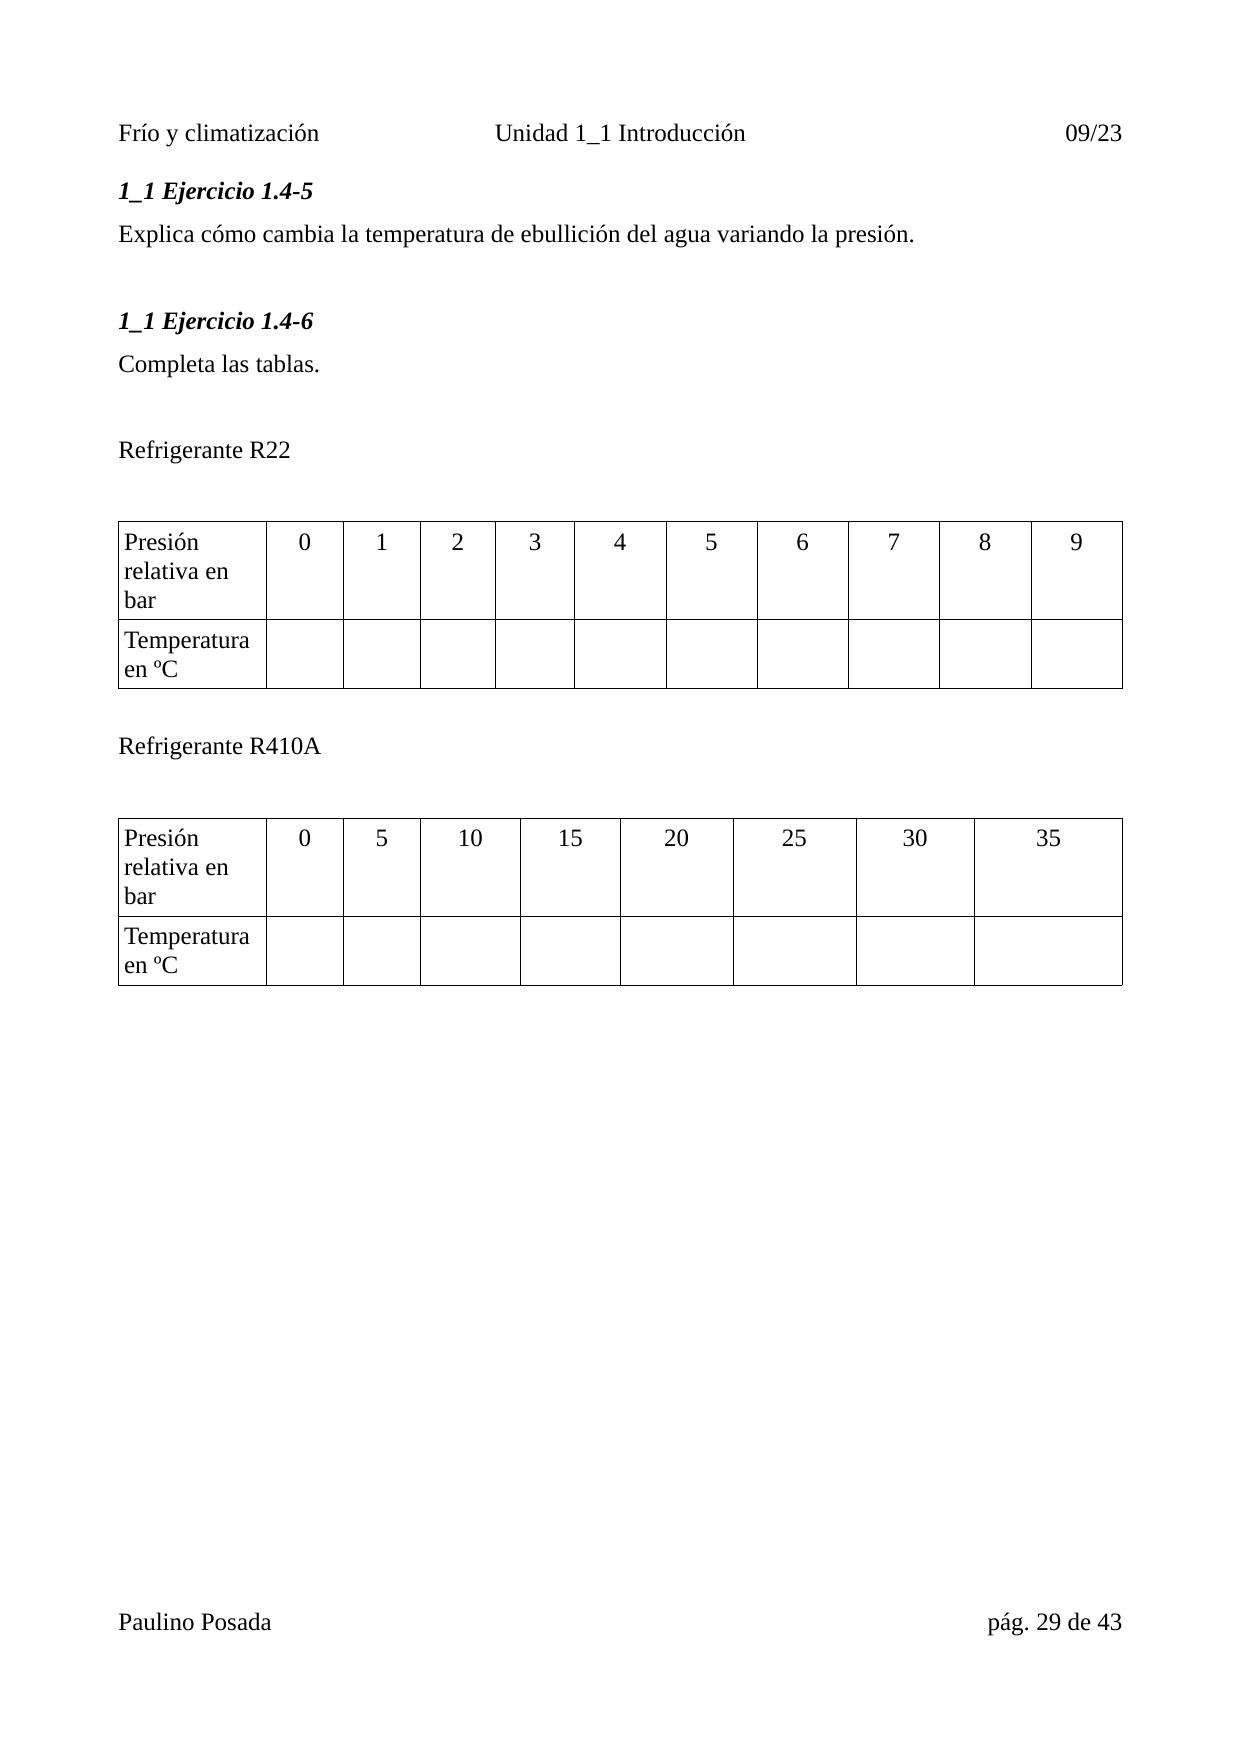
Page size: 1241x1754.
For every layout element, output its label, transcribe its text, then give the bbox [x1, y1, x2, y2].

table_cell [940, 620, 1031, 688]
table_cell [267, 620, 343, 688]
table_cell [267, 917, 343, 984]
text 1_1 Ejercicio 1.4-5 [118, 176, 1122, 205]
table_cell Temperatura en ºC [119, 917, 266, 984]
table_header 0 [267, 819, 343, 916]
table_header 3 [496, 522, 574, 619]
table_cell [975, 917, 1122, 984]
table_cell [621, 917, 733, 984]
table_cell [421, 917, 520, 984]
table_header 6 [758, 522, 848, 619]
table_header Presión relativa en bar [119, 819, 266, 916]
table_cell [849, 620, 939, 688]
table_cell [857, 917, 974, 984]
table_header 9 [1032, 522, 1122, 619]
text Refrigerante R22 [118, 435, 1122, 464]
table_header 5 [344, 819, 420, 916]
table_cell [758, 620, 848, 688]
text Refrigerante R410A [118, 731, 1122, 760]
table_cell [521, 917, 620, 984]
table_cell [344, 620, 420, 688]
table_header Presión relativa en bar [119, 522, 266, 619]
table_header 2 [421, 522, 495, 619]
table_cell [734, 917, 856, 984]
table_header 15 [521, 819, 620, 916]
table_cell [421, 620, 495, 688]
table_cell Temperatura en ºC [119, 620, 266, 688]
table_header 25 [734, 819, 856, 916]
text 1_1 Ejercicio 1.4-6 [118, 306, 1122, 334]
table_header 10 [421, 819, 520, 916]
text Completa las tablas. [118, 349, 1122, 378]
text Explica cómo cambia la temperatura de ebullición del agua variando la presión. [118, 219, 1122, 248]
table_cell [496, 620, 574, 688]
table_header 5 [667, 522, 757, 619]
table_header 7 [849, 522, 939, 619]
table_header 1 [344, 522, 420, 619]
table_header 35 [975, 819, 1122, 916]
table_cell [575, 620, 666, 688]
table_header 8 [940, 522, 1031, 619]
table_header 0 [267, 522, 343, 619]
table_header 4 [575, 522, 666, 619]
table_header 20 [621, 819, 733, 916]
table_cell [344, 917, 420, 984]
table_header 30 [857, 819, 974, 916]
table_cell [667, 620, 757, 688]
table_cell [1032, 620, 1122, 688]
